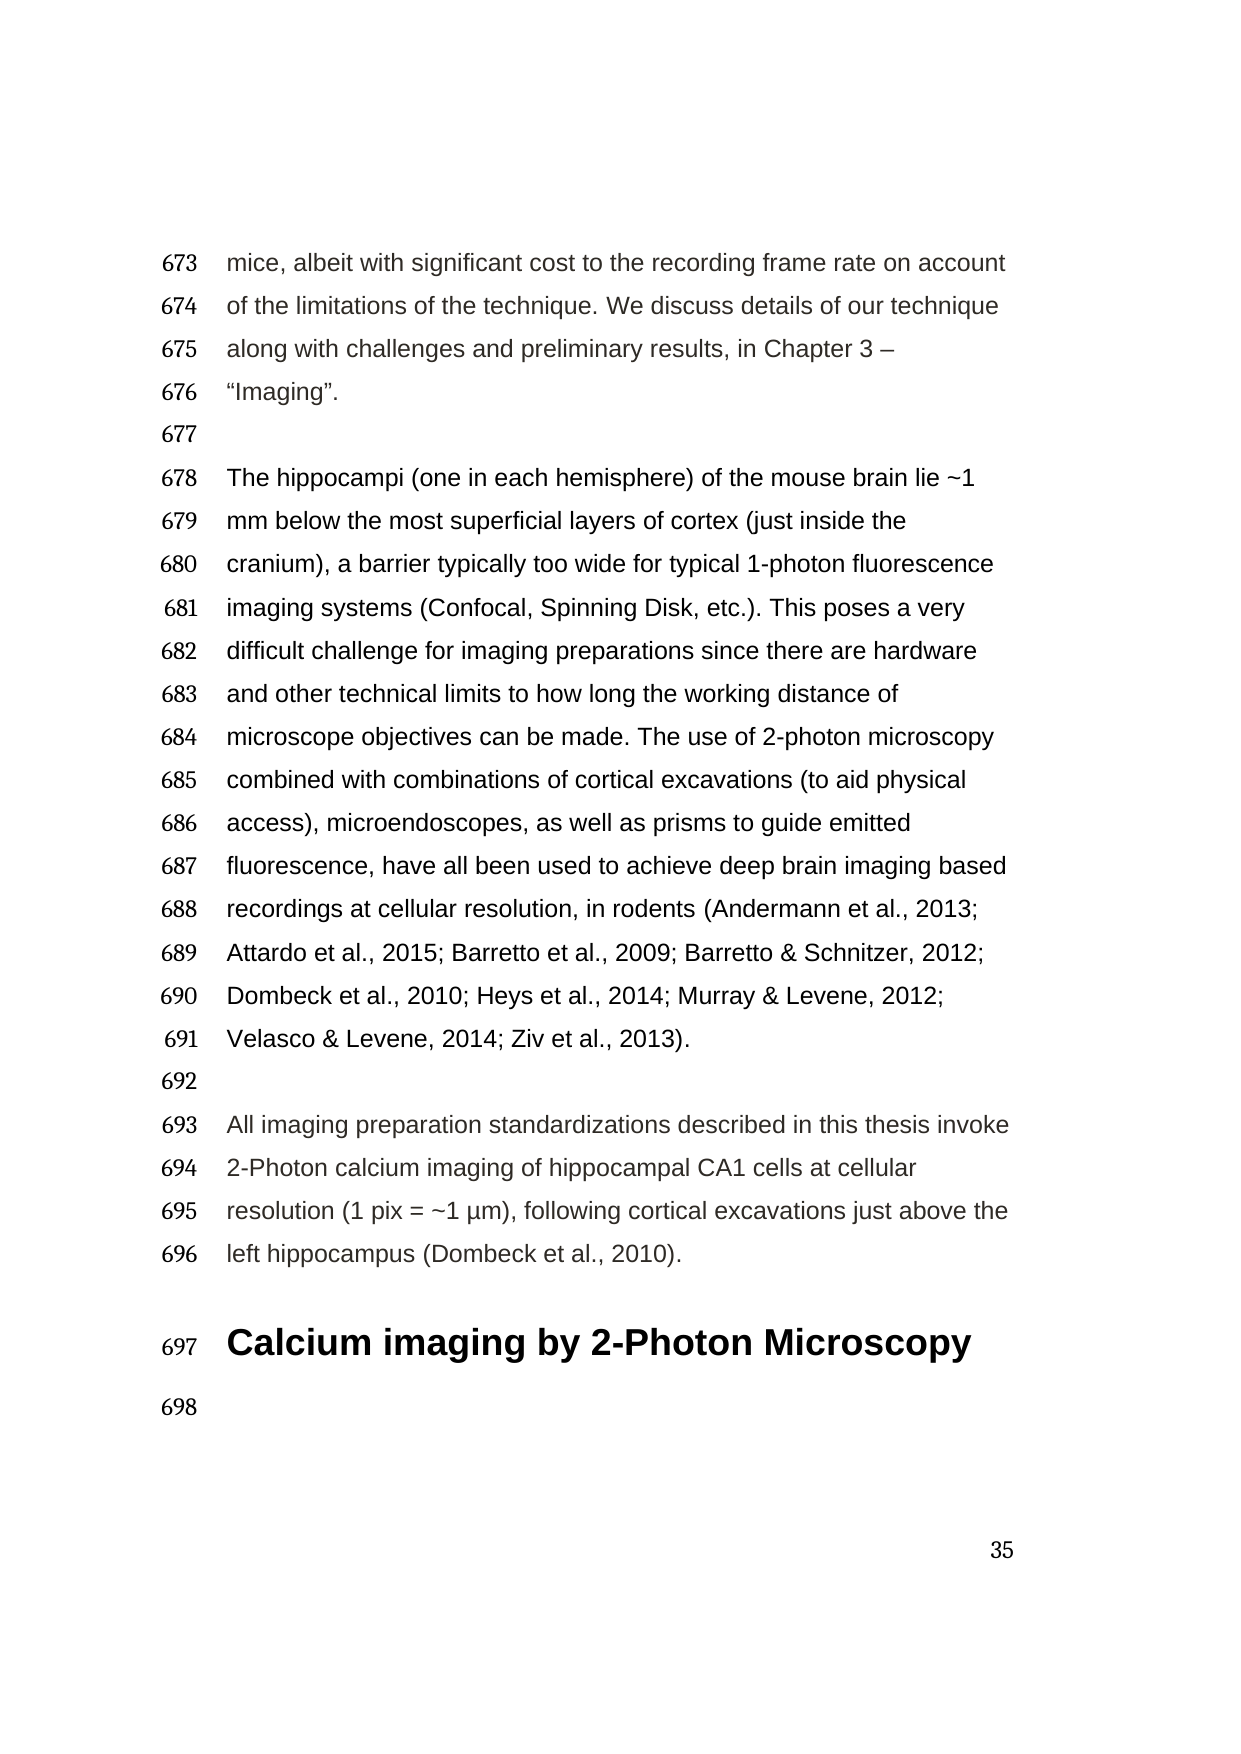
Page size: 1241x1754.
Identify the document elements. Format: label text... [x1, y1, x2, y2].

text The hippocampi (one in each hemisphere) of the mouse brain lie ~1 mm below the most superficial layers of cortex (just inside the cranium), a barrier typically too wide for typical 1-photon fluorescence imaging systems (Confocal, Spinning Disk, etc.). This poses a very difficult challenge for imaging preparations since there are hardware and other technical limits to how long the working distance of microscope objectives can be made. The use of 2-photon microscopy combined with combinations of cortical excavations (to aid physical access), microendoscopes, as well as prisms to guide emitted fluorescence, have all been used to achieve deep brain imaging based recordings at cellular resolution, in rodents (Andermann et al., 2013; Attardo et al., 2015; Barretto et al., 2009; Barretto & Schnitzer, 2012; Dombeck et al., 2010; Heys et al., 2014; Murray & Levene, 2012; Velasco & Levene, 2014; Ziv et al., 2013)⁠. [226, 463, 1014, 1053]
text mice, albeit with significant cost to the recording frame rate on account of the limitations of the technique. We discuss details of our technique along with challenges and preliminary results, in Chapter 3 – “Imaging”. [226, 248, 1014, 406]
text All imaging preparation standardizations described in this thesis invoke 2-Photon calcium imaging of hippocampal CA1 cells at cellular resolution (1 pix = ~1 µm), following cortical excavations just above the left hippocampus (Dombeck et al., 2010)⁠. [226, 1110, 1014, 1268]
subtitle Calcium imaging by 2-Photon Microscopy [226, 1320, 1014, 1363]
